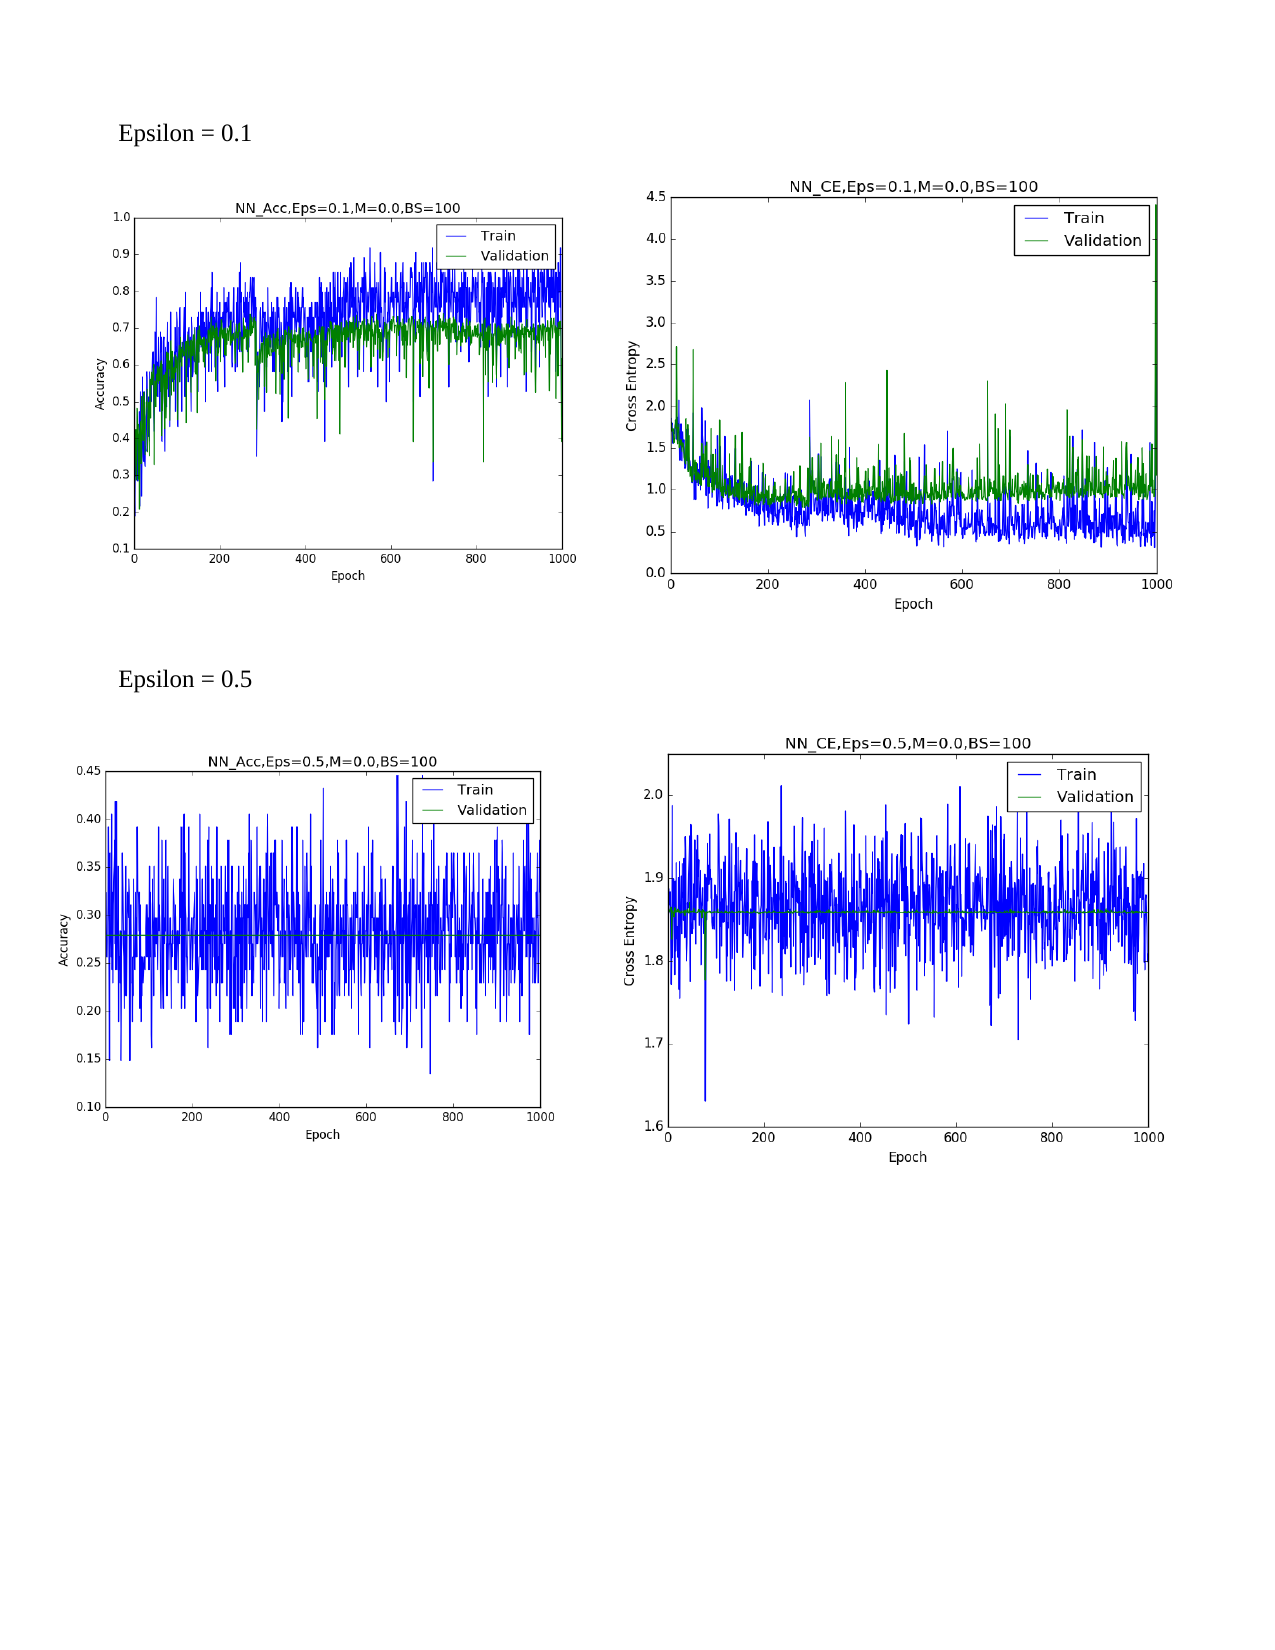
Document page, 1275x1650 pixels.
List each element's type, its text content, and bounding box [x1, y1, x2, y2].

text Epsilon = 0.5 [118, 664, 1157, 693]
text Epsilon = 0.1 [118, 118, 1157, 147]
picture [35, 707, 1210, 1173]
picture [65, 150, 1219, 620]
